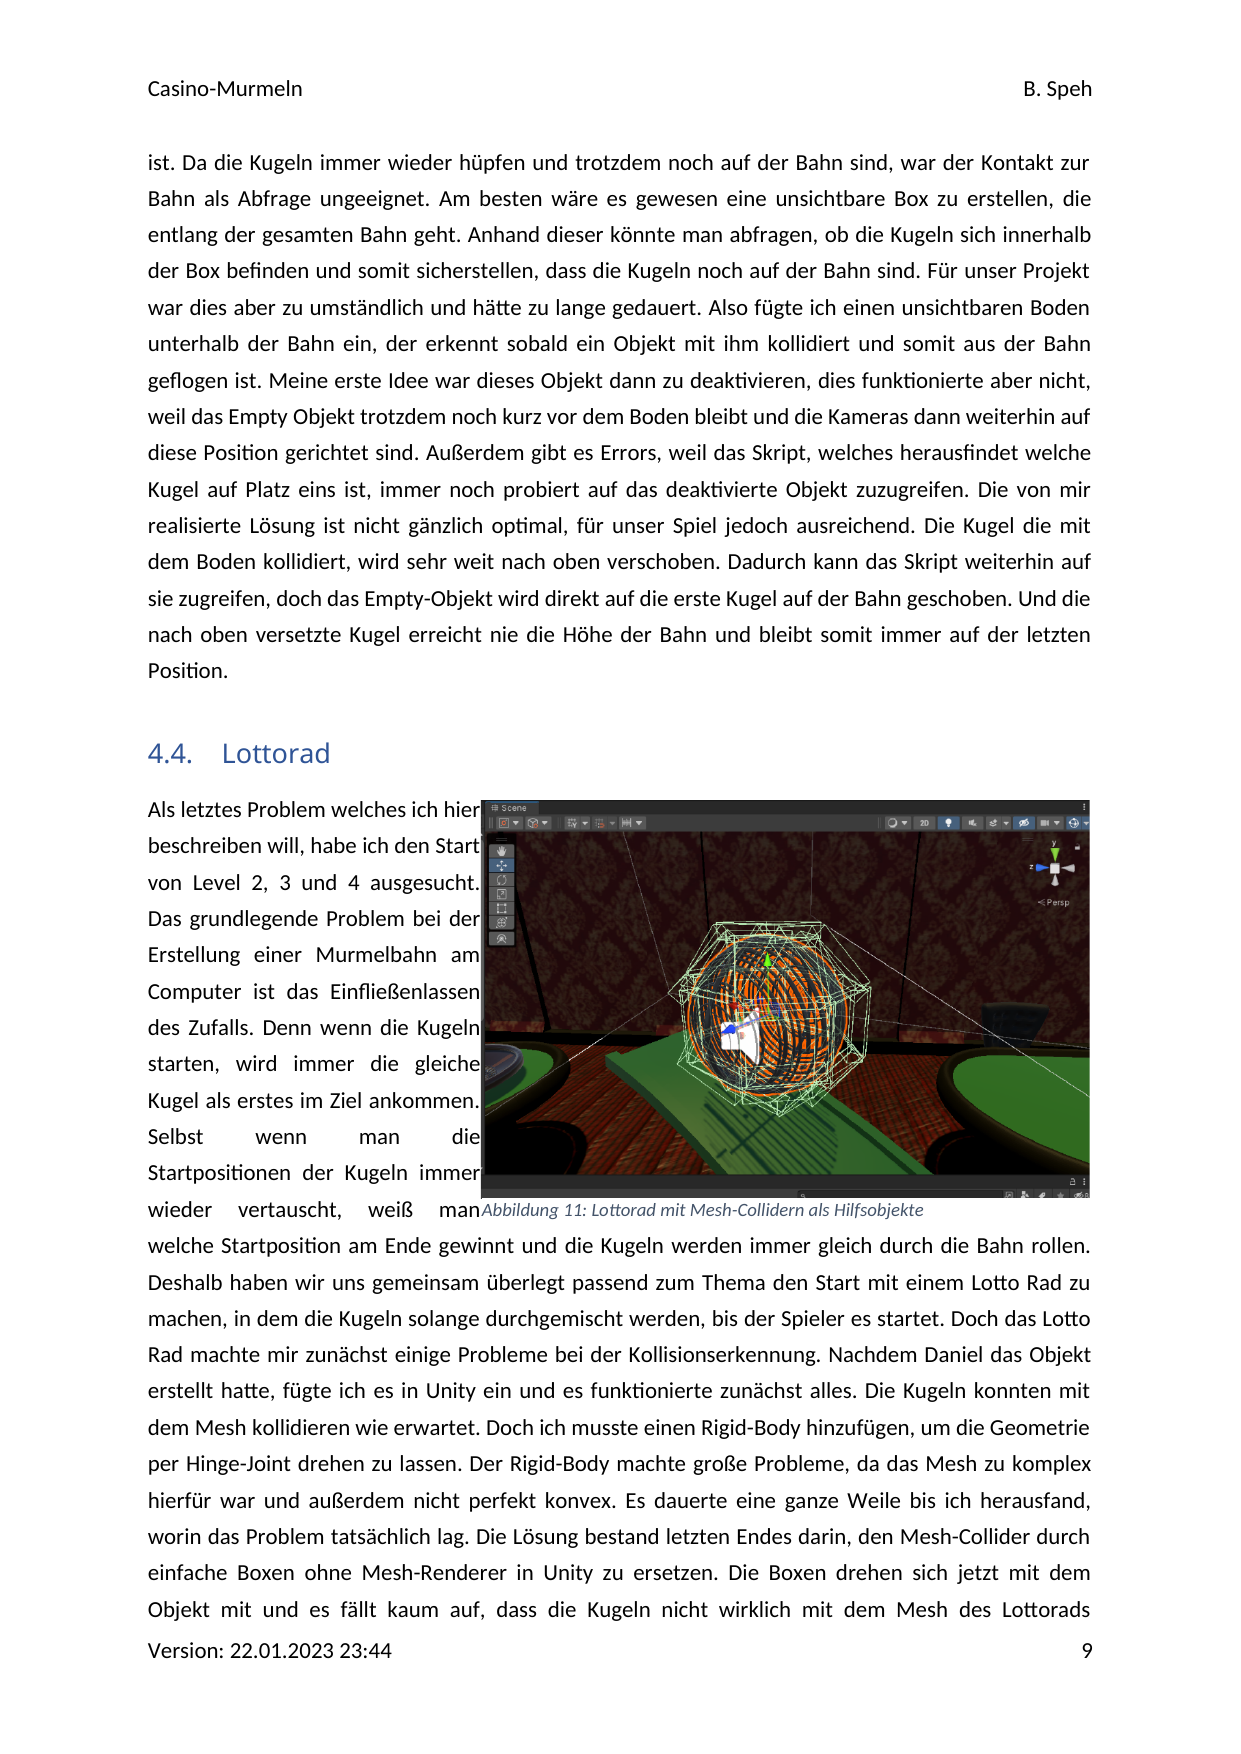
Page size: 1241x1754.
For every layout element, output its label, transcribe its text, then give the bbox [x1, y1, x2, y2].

text Abbildung 11: Lottorad mit Mesh-Collidern als Hilfsobjekte [482, 1198, 1093, 1221]
subtitle Lottorad [148, 734, 1093, 771]
text Als letztes Problem welches ich hier beschreiben will, habe ich den Start von Level 2, 3 und 4 ausgesucht. Das grundlegende Problem bei der Erstellung einer Murmelbahn am Computer ist das Einfließenlassen des Zufalls. Denn wenn die Kugeln starten, wird immer die gleiche Kugel als erstes im Ziel ankommen. Selbst wenn man die Startpositionen der Kugeln immer wieder vertauscht, weiß man welche Startposition am Ende gewinnt und die Kugeln werden immer gleich durch die Bahn rollen. Deshalb haben wir uns gemeinsam überlegt passend zum Thema den Start mit einem Lotto Rad zu machen, in dem die Kugeln solange durchgemischt werden, bis der Spieler es startet. Doch das Lotto Rad machte mir zunächst einige Probleme bei der Kollisionserkennung. Nachdem Daniel das Objekt erstellt hatte, fügte ich es in Unity ein und es funktionierte zunächst alles. Die Kugeln konnten mit dem Mesh kollidieren wie erwartet. Doch ich musste einen Rigid-Body hinzufügen, um die Geometrie per Hinge-Joint drehen zu lassen. Der Rigid-Body machte große Probleme, da das Mesh zu komplex hierfür war und außerdem nicht perfekt konvex. Es dauerte eine ganze Weile bis ich herausfand, worin das Problem tatsächlich lag. Die Lösung bestand letzten Endes darin, den Mesh-Collider durch einfache Boxen ohne Mesh-Renderer in Unity zu ersetzen. Die Boxen drehen sich jetzt mit dem Objekt mit und es fällt kaum auf, dass die Kugeln nicht wirklich mit dem Mesh des Lottorads [148, 795, 1093, 1623]
text Ein weiteres immer wieder auftretendes Problem war, das wiederholte Herausfallen mancher Kugeln aus der Bahn. Vorerst ist das Problem nicht allzu folgenschwer, da es nur hin und wieder auftritt und es mehrere Kugeln einer Farbe gibt. Doch sobald eine Kugel aus der Bahn fällt, fliegt sie im freien Fall herunter und durch unser Tracking System ist sie auf der ersten Position der Kugeln, was zur Folge hat, dass diese Farbe dann immer gewinnt und sich alle Kameras auf sie richten, was den gesamten Spielverlauf zerstört. Es gibt zwei Gründe weshalb die Kugeln aus der Bahn fliegen. Einerseits war es, weil die Kugeln zu schnell wurden und das Mesh der Bahn an dieser Stelle zu dünn ist. Somit wurde die Kollision nicht richtig berechnet und die Kugeln fielen durch die Bahn hindurch. Dieses Problem konnte aber gut behoben werden indem man zusätzliche Mesh Collider ohne Mesh-Renderer an diese stellen setzt und sozusagen die Bahn dicker macht (Abbildung 12). Aber teilweise wurden die Kugeln auch durch die von uns gesetzten Hindernisse über den Rand der Bahn geschleudert. Ich probierte dies auch durch zusätzliche Mesh Collider zu beheben (Abbildung 10), was aber recht aufwändig war und nur halbwegs funktionierte. Ich erkannte, dass das eigentliche Problem nicht im Herausfliegen der Kugeln lag, sondern darin, dass diese Kugeln weiterhin getrackt wurden. Es musste also an einer Abfrage gearbeitet werden, die kontrollierte, ob die Kugel noch auf der Bahn ist. Da die Kugeln immer wieder hüpfen und trotzdem noch auf der Bahn sind, war der Kontakt zur Bahn als Abfrage ungeeignet. Am besten wäre es gewesen eine unsichtbare Box zu erstellen, die entlang der gesamten Bahn geht. Anhand dieser könnte man abfragen, ob die Kugeln sich innerhalb der Box befinden und somit sicherstellen, dass die Kugeln noch auf der Bahn sind. Für unser Projekt war dies aber zu umständlich und hätte zu lange gedauert. Also fügte ich einen unsichtbaren Boden unterhalb der Bahn ein, der erkennt sobald ein Objekt mit ihm kollidiert und somit aus der Bahn geflogen ist. Meine erste Idee war dieses Objekt dann zu deaktivieren, dies funktionierte aber nicht, weil das Empty Objekt trotzdem noch kurz vor dem Boden bleibt und die Kameras dann weiterhin auf diese Position gerichtet sind. Außerdem gibt es Errors, weil das Skript, welches herausfindet welche Kugel auf Platz eins ist, immer noch probiert auf das deaktivierte Objekt zuzugreifen. Die von mir realisierte Lösung ist nicht gänzlich optimal, für unser Spiel jedoch ausreichend. Die Kugel die mit dem Boden kollidiert, wird sehr weit nach oben verschoben. Dadurch kann das Skript weiterhin auf sie zugreifen, doch das Empty-Objekt wird direkt auf die erste Kugel auf der Bahn geschoben. Und die nach oben versetzte Kugel erreicht nie die Höhe der Bahn und bleibt somit immer auf der letzten Position. [148, 148, 1093, 684]
